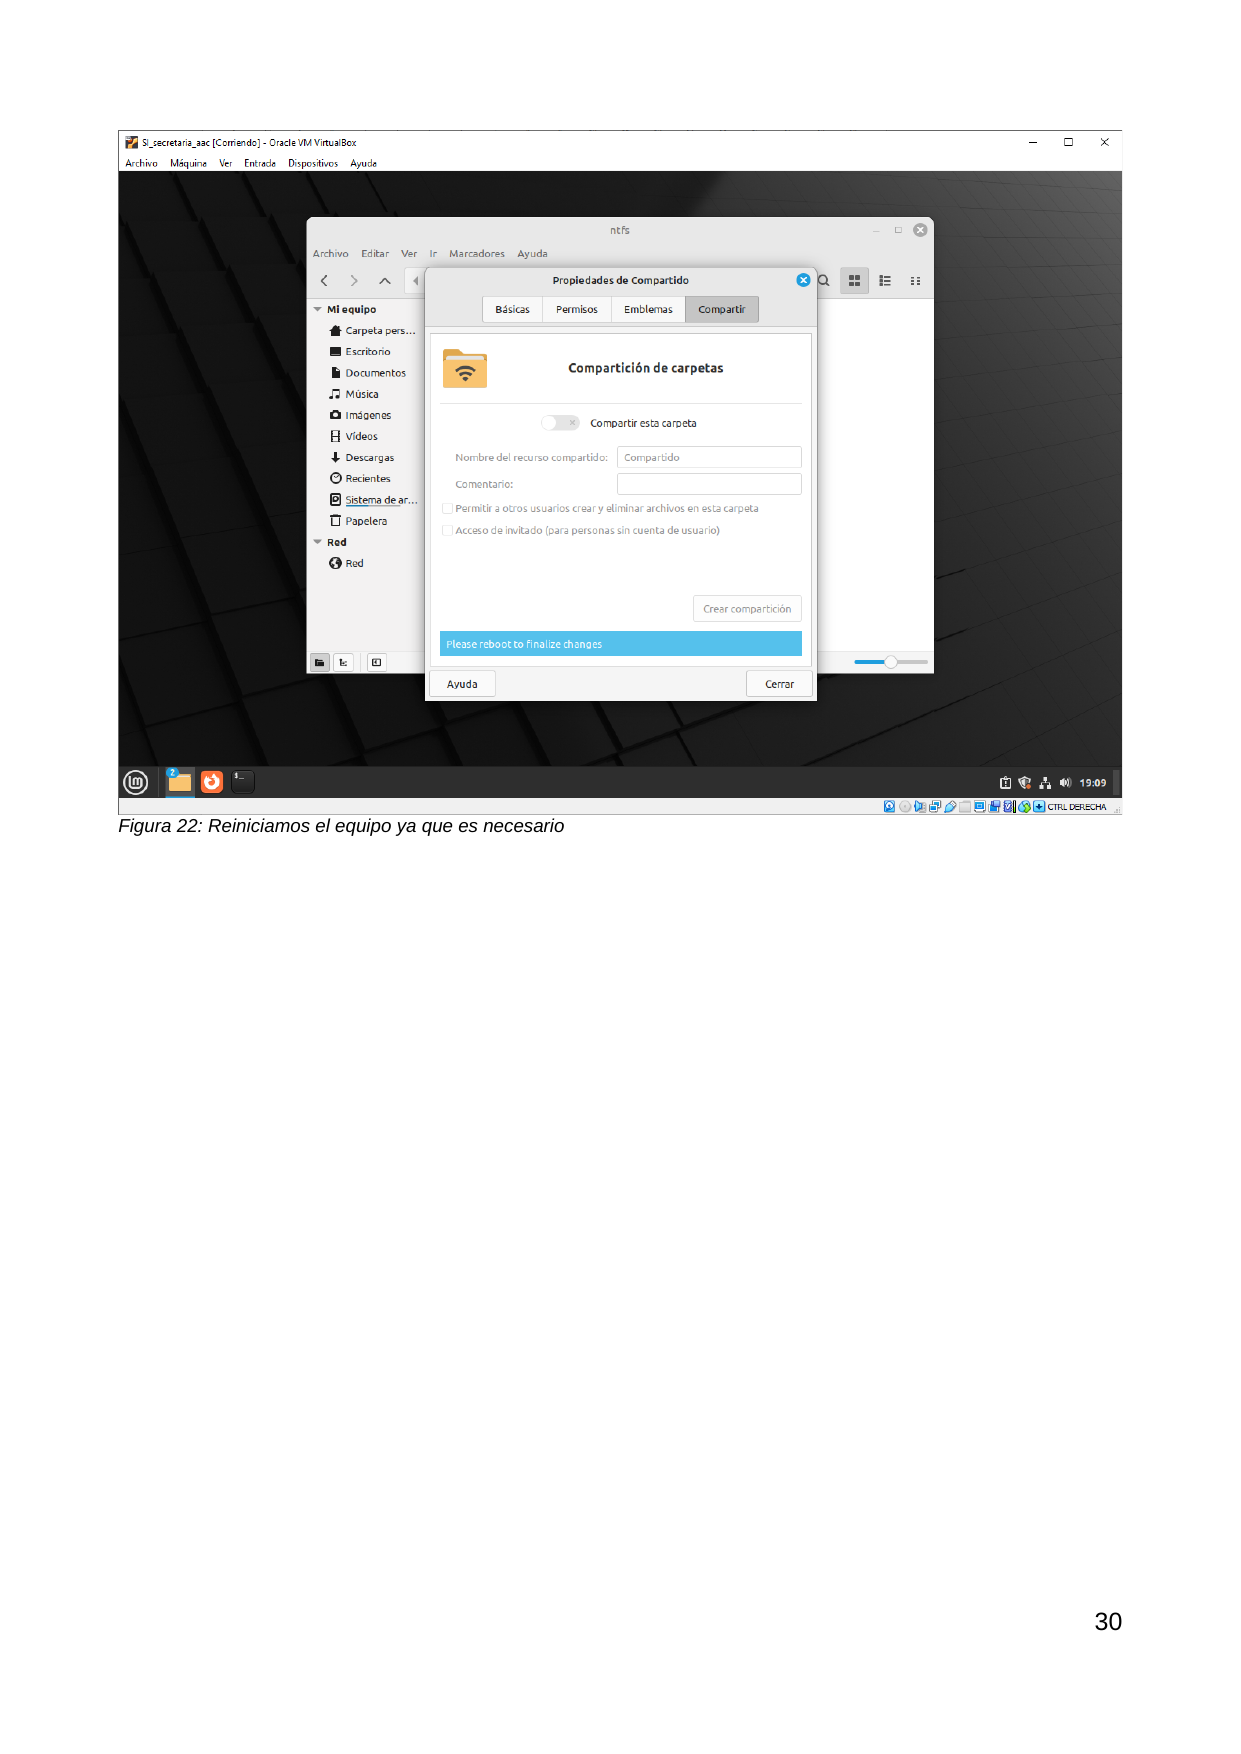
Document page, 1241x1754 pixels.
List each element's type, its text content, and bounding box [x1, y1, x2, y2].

picture [118, 130, 1123, 815]
text Figura 22: Reiniciamos el equipo ya que es necesario [118, 815, 1122, 837]
